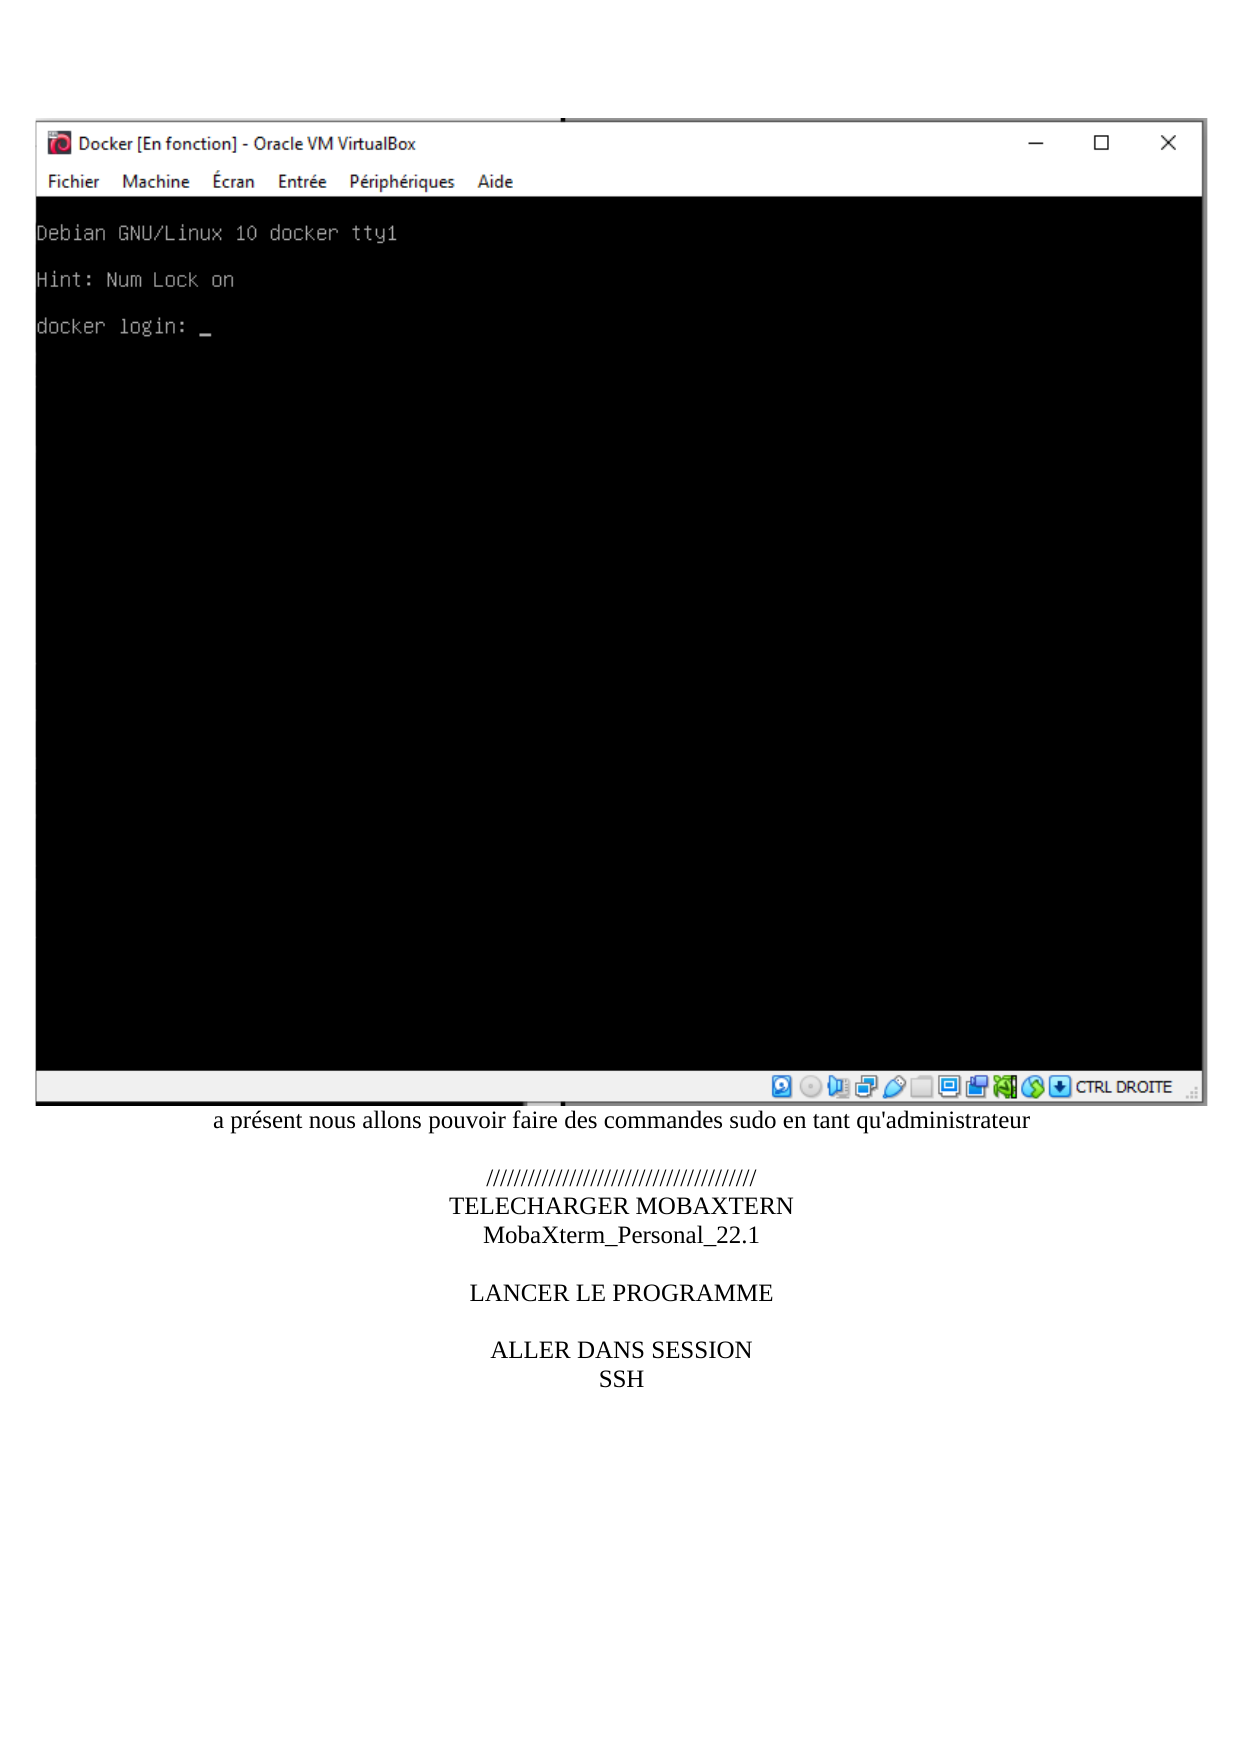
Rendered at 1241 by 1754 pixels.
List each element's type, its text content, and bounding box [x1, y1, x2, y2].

text ALLER DANS SESSION [36, 1335, 1207, 1364]
text TELECHARGER MOBAXTERN [36, 1191, 1207, 1220]
text /////////////////////////////////////// [36, 1163, 1207, 1191]
text MobaXterm_Personal_22.1 [36, 1220, 1207, 1249]
text SSH [36, 1364, 1207, 1393]
text LANCER LE PROGRAMME [36, 1278, 1207, 1306]
picture [35, 118, 1208, 1106]
text a présent nous allons pouvoir faire des commandes sudo en tant qu'administrateur [36, 1106, 1207, 1134]
